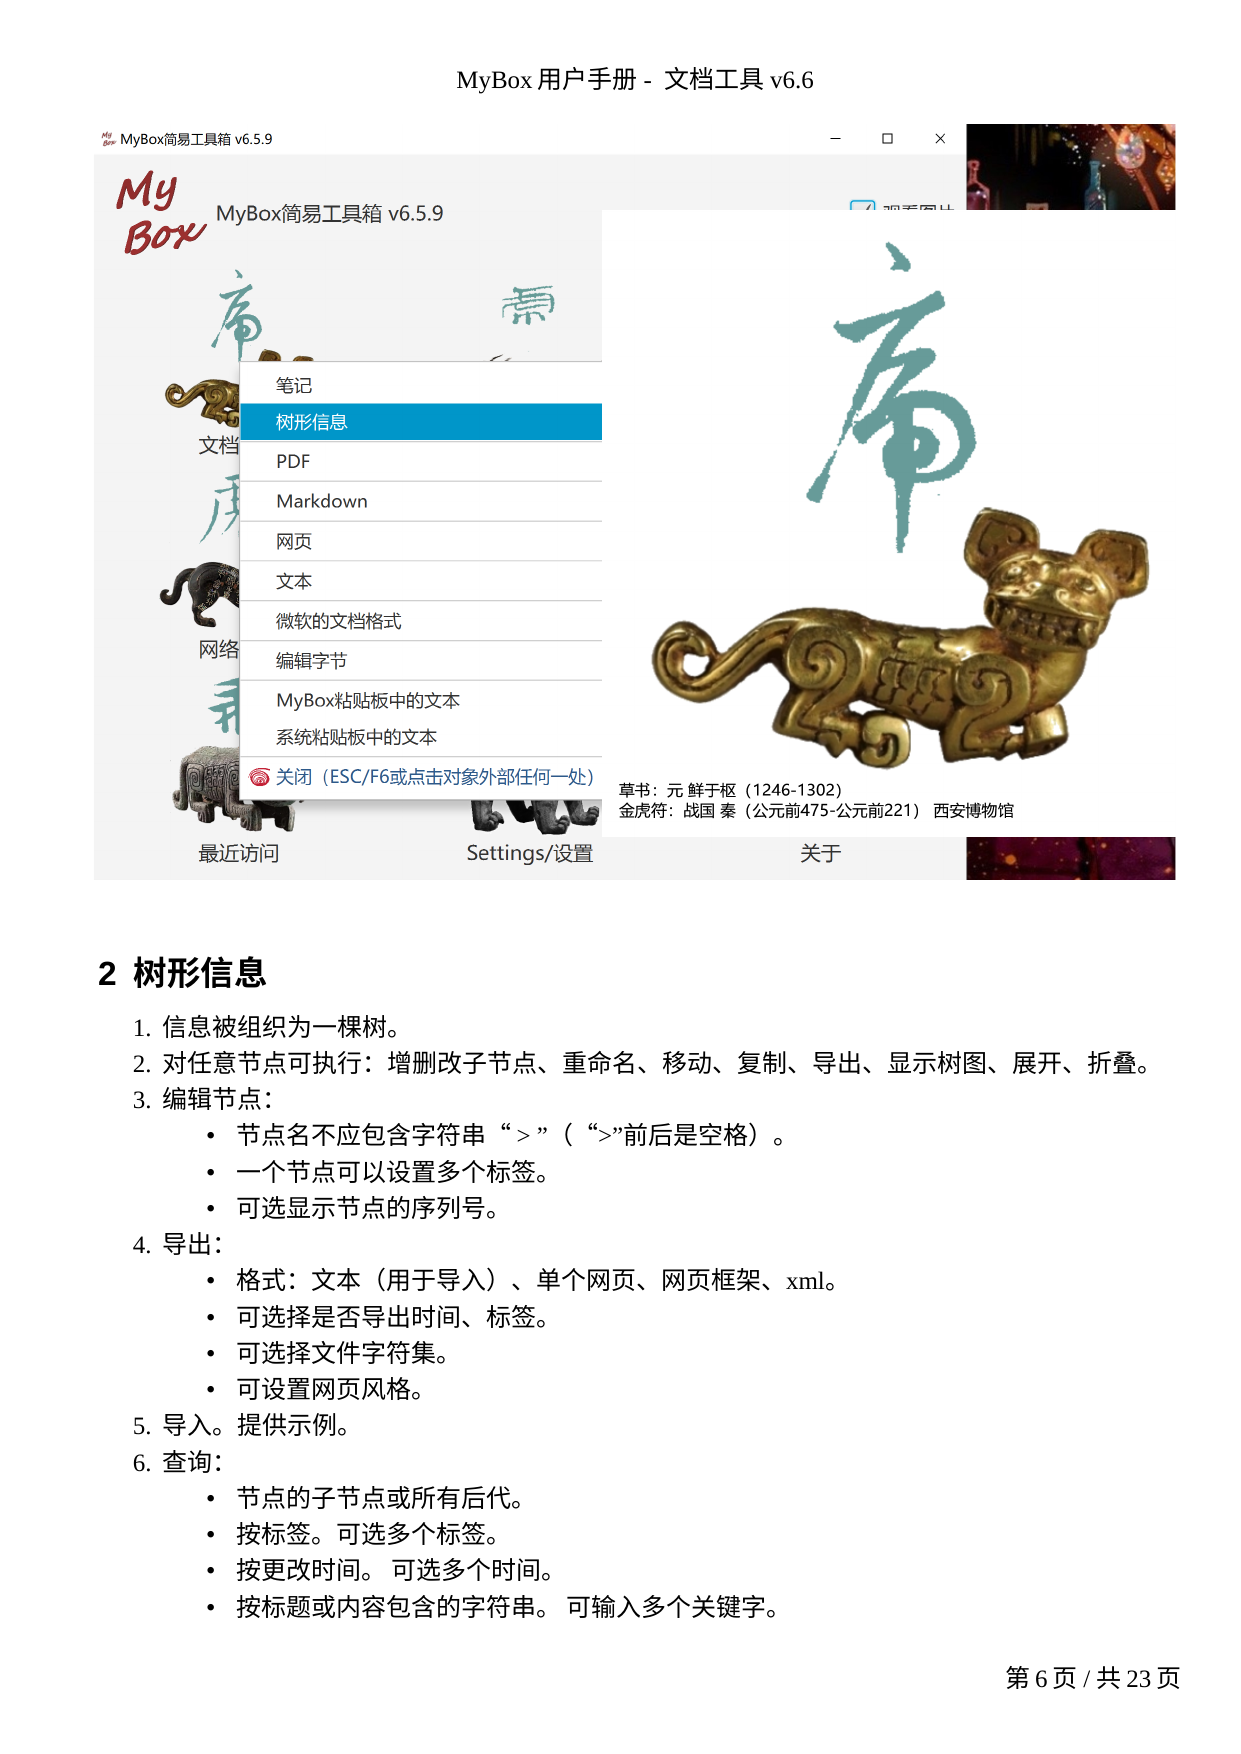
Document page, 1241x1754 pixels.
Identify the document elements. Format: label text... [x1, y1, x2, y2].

list 一个节点可以设置多个标签。 [206, 1152, 1181, 1188]
list 节点的子节点或所有后代。 [206, 1478, 1181, 1514]
list 按更改时间。 可选多个时间。 [206, 1551, 1181, 1587]
list 按标题或内容包含的字符串。 可输入多个关键字。 [206, 1587, 1181, 1623]
list 对任意节点可执行：增删改子节点、重命名、移动、复制、导出、显示树图、展开、折叠。 [133, 1043, 1181, 1079]
list 格式：文本（用于导入）、单个网页、网页框架、xml。 [206, 1261, 1181, 1297]
list 可选显示节点的序列号。 [206, 1188, 1181, 1224]
list 按标签。可选多个标签。 [206, 1514, 1181, 1551]
list 信息被组织为一棵树。 [133, 1007, 1181, 1043]
list 可选择是否导出时间、标签。 [206, 1297, 1181, 1333]
subtitle 树形信息 [88, 946, 1181, 994]
list 导入。提供示例。 [133, 1406, 1181, 1442]
picture [93, 124, 1176, 880]
list 查询： [133, 1442, 1181, 1478]
list 导出： [133, 1224, 1181, 1261]
list 编辑节点： [133, 1079, 1181, 1116]
list 可设置网页风格。 [206, 1369, 1181, 1406]
list 可选择文件字符集。 [206, 1333, 1181, 1369]
list 节点名不应包含字符串“ > ”（“>”前后是空格）。 [206, 1116, 1181, 1152]
